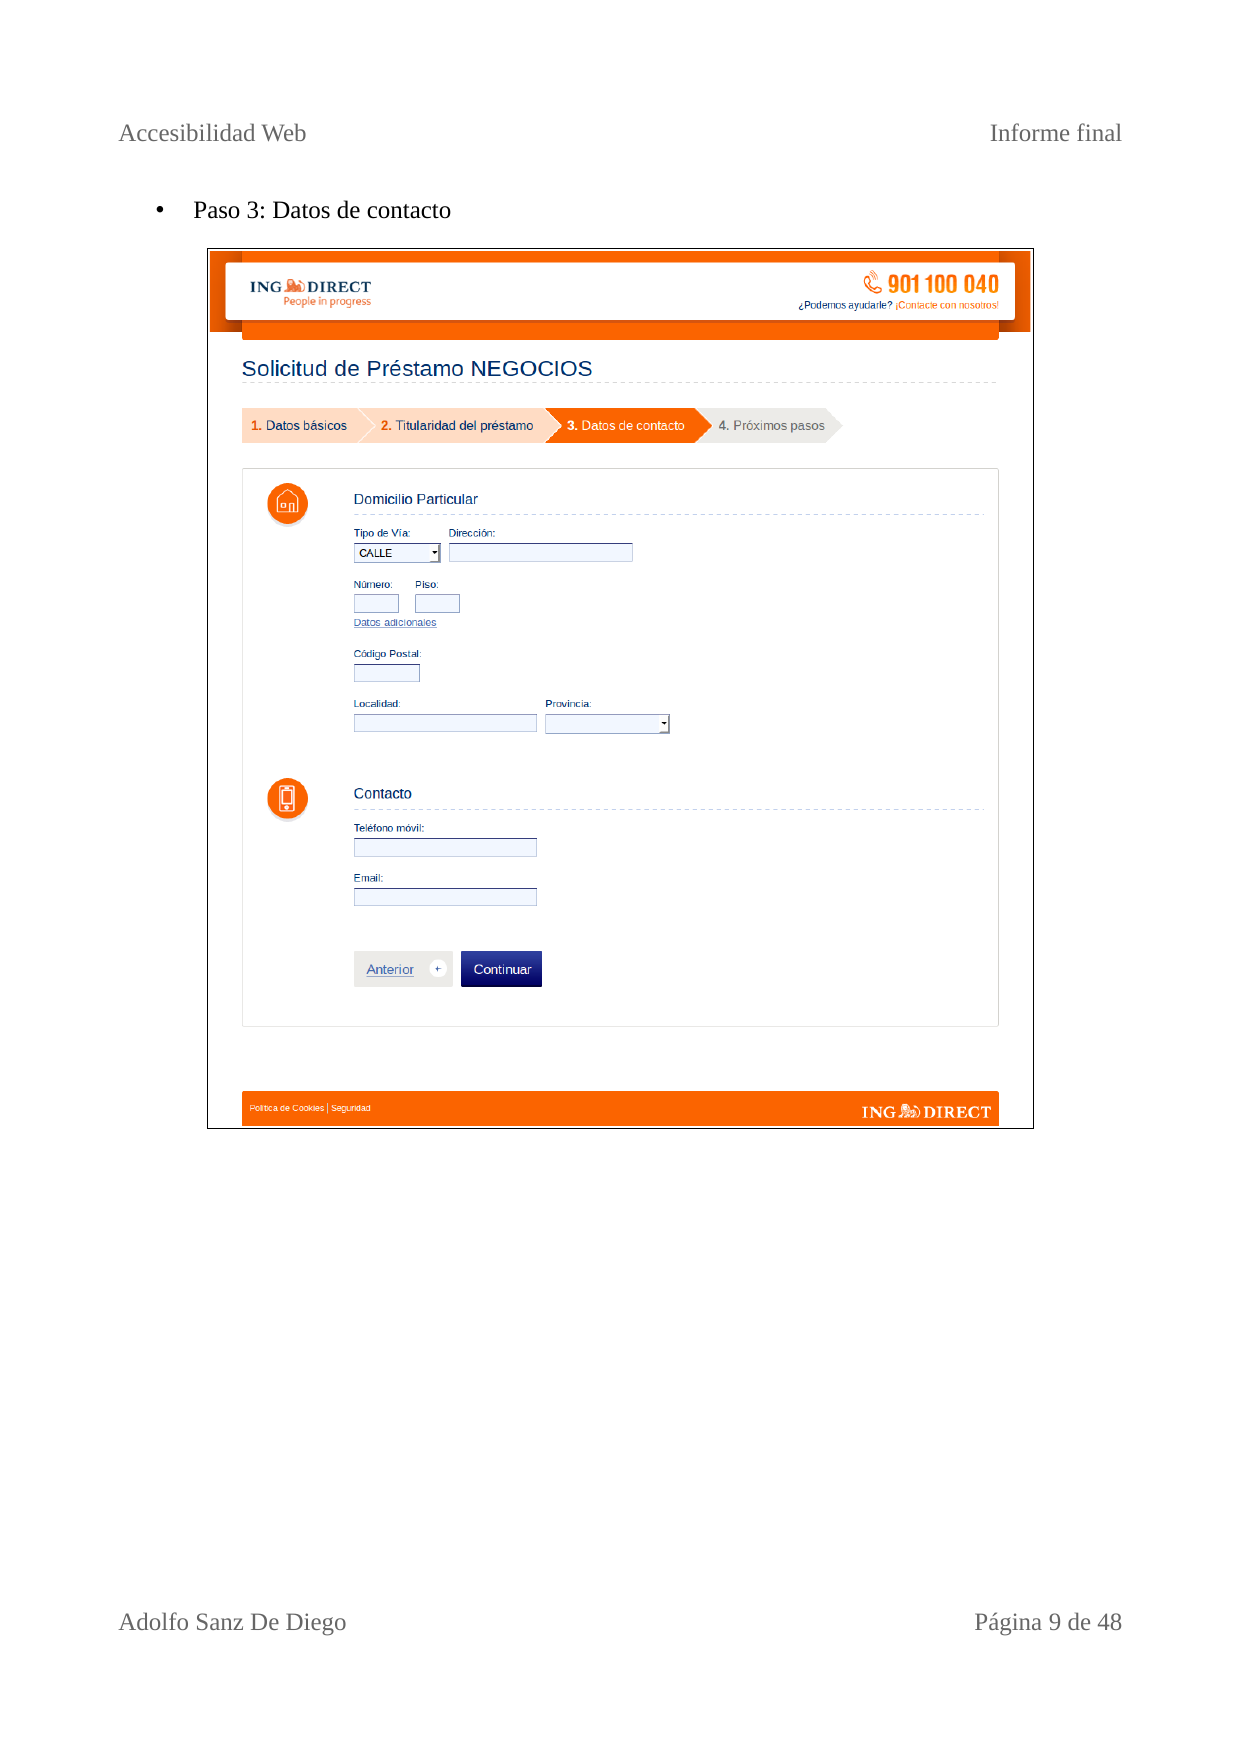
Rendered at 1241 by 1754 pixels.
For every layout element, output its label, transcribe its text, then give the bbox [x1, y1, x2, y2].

list Paso 3: Datos de contacto [156, 196, 1122, 224]
picture [209, 251, 1031, 1126]
